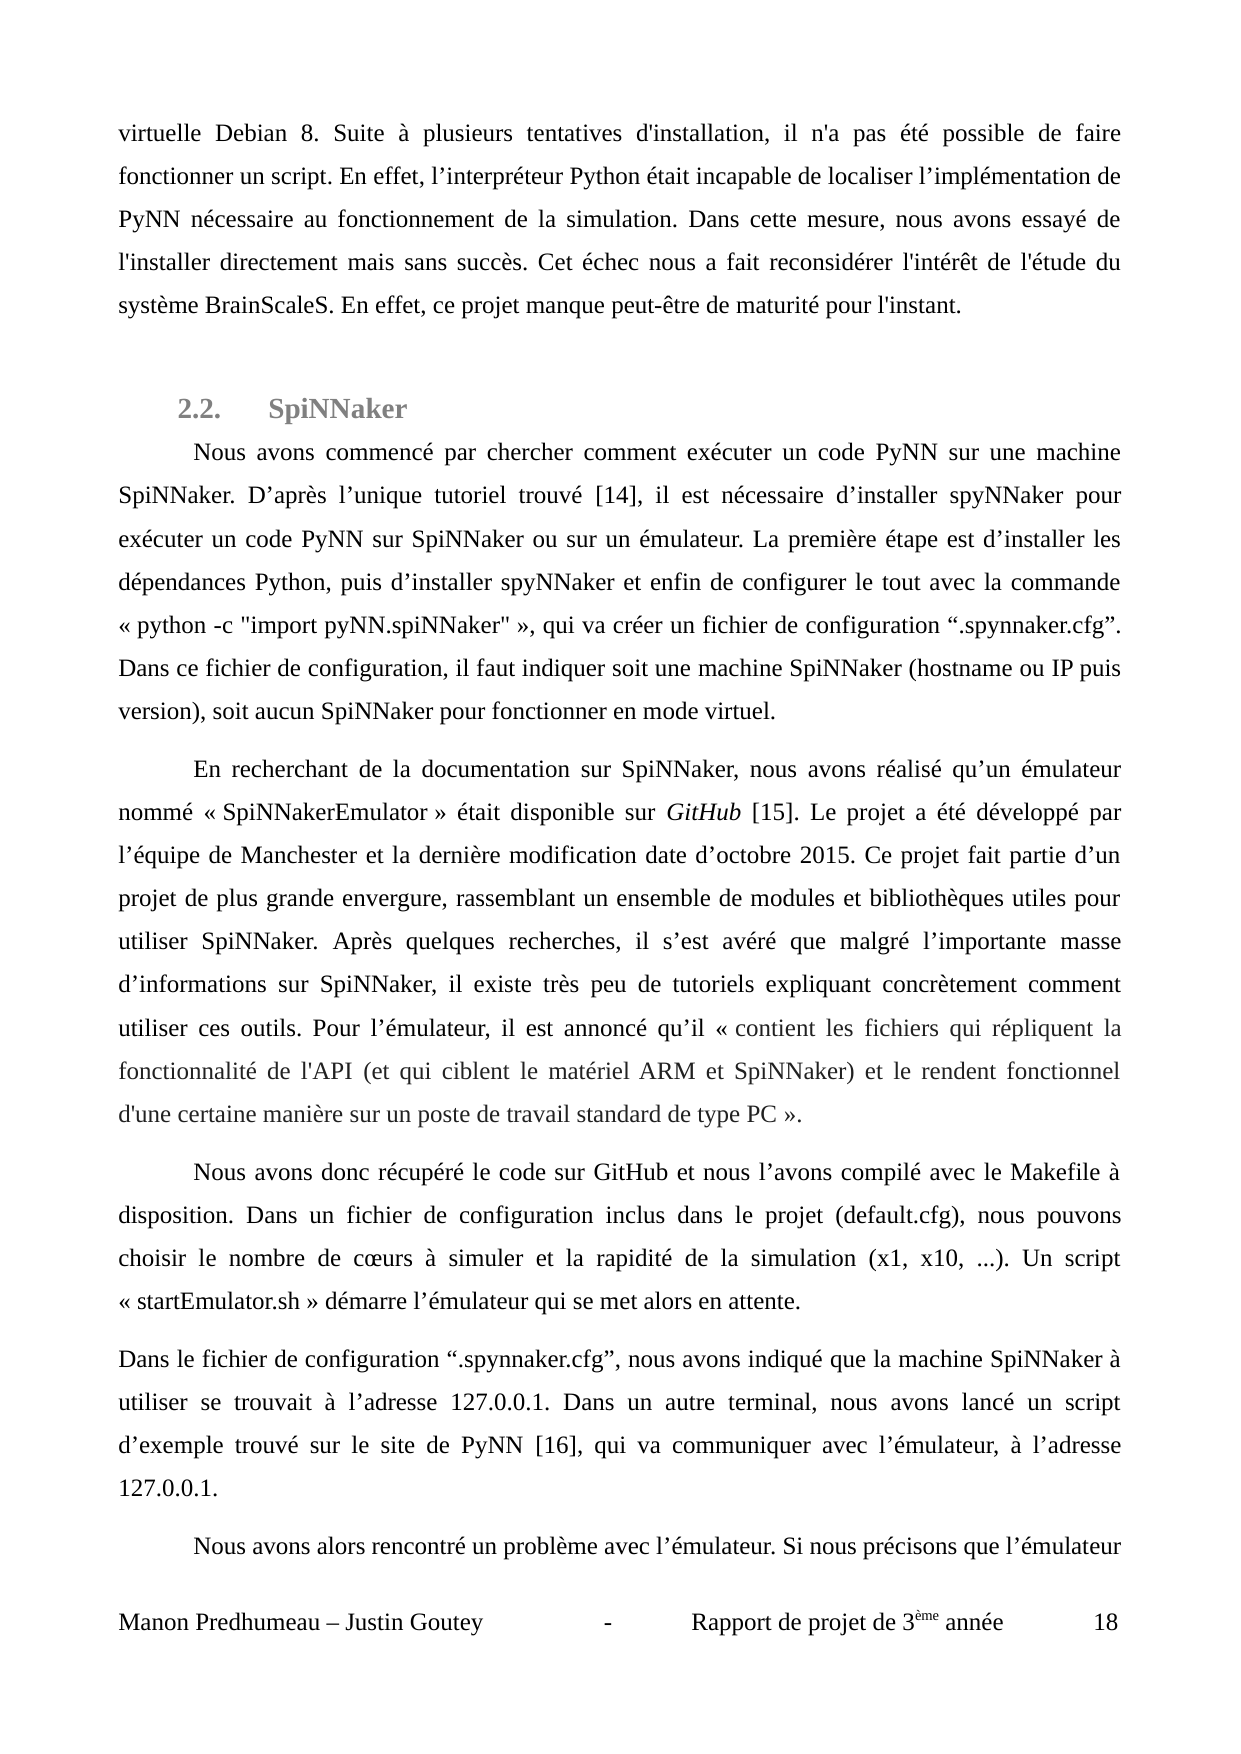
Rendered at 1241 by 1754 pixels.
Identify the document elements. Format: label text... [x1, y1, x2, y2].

text Nous avons commencé par chercher comment exécuter un code PyNN sur une machine SpiNNaker. D’après l’unique tutoriel trouvé [14], il est nécessaire d’installer spyNNaker pour exécuter un code PyNN sur SpiNNaker ou sur un émulateur. La première étape est d’installer les dépendances Python, puis d’installer spyNNaker et enfin de configurer le tout avec la commande « python -c "import pyNN.spiNNaker" », qui va créer un fichier de configuration “.spynnaker.cfg”. Dans ce fichier de configuration, il faut indiquer soit une machine SpiNNaker (hostname ou IP puis version), soit aucun SpiNNaker pour fonctionner en mode virtuel. [118, 437, 1122, 725]
subtitle SpiNNaker [177, 391, 1122, 425]
text virtuelle Debian 8. Suite à plusieurs tentatives d'installation, il n'a pas été possible de faire fonctionner un script. En effet, l’interpréteur Python était incapable de localiser l’implémentation de PyNN nécessaire au fonctionnement de la simulation. Dans cette mesure, nous avons essayé de l'installer directement mais sans succès. Cet échec nous a fait reconsidérer l'intérêt de l'étude du système BrainScaleS. En effet, ce projet manque peut-être de maturité pour l'instant. [118, 118, 1122, 319]
text Nous avons alors rencontré un problème avec l’émulateur. Si nous précisons que l’émulateur [118, 1531, 1122, 1559]
text En recherchant de la documentation sur SpiNNaker, nous avons réalisé qu’un émulateur nommé « SpiNNakerEmulator » était disponible sur GitHub [15]. Le projet a été développé par l’équipe de Manchester et la dernière modification date d’octobre 2015. Ce projet fait partie d’un projet de plus grande envergure, rassemblant un ensemble de modules et bibliothèques utiles pour utiliser SpiNNaker. Après quelques recherches, il s’est avéré que malgré l’importante masse d’informations sur SpiNNaker, il existe très peu de tutoriels expliquant concrètement comment utiliser ces outils. Pour l’émulateur, il est annoncé qu’il « contient les fichiers qui répliquent la fonctionnalité de l'API (et qui ciblent le matériel ARM et SpiNNaker) et le rendent fonctionnel d'une certaine manière sur un poste de travail standard de type PC ». [118, 754, 1122, 1128]
text Nous avons donc récupéré le code sur GitHub et nous l’avons compilé avec le Makefile à disposition. Dans un fichier de configuration inclus dans le projet (default.cfg), nous pouvons choisir le nombre de cœurs à simuler et la rapidité de la simulation (x1, x10, ...). Un script « startEmulator.sh » démarre l’émulateur qui se met alors en attente. [118, 1157, 1122, 1315]
text Dans le fichier de configuration “.spynnaker.cfg”, nous avons indiqué que la machine SpiNNaker à utiliser se trouvait à l’adresse 127.0.0.1. Dans un autre terminal, nous avons lancé un script d’exemple trouvé sur le site de PyNN [16], qui va communiquer avec l’émulateur, à l’adresse 127.0.0.1. [118, 1344, 1122, 1502]
